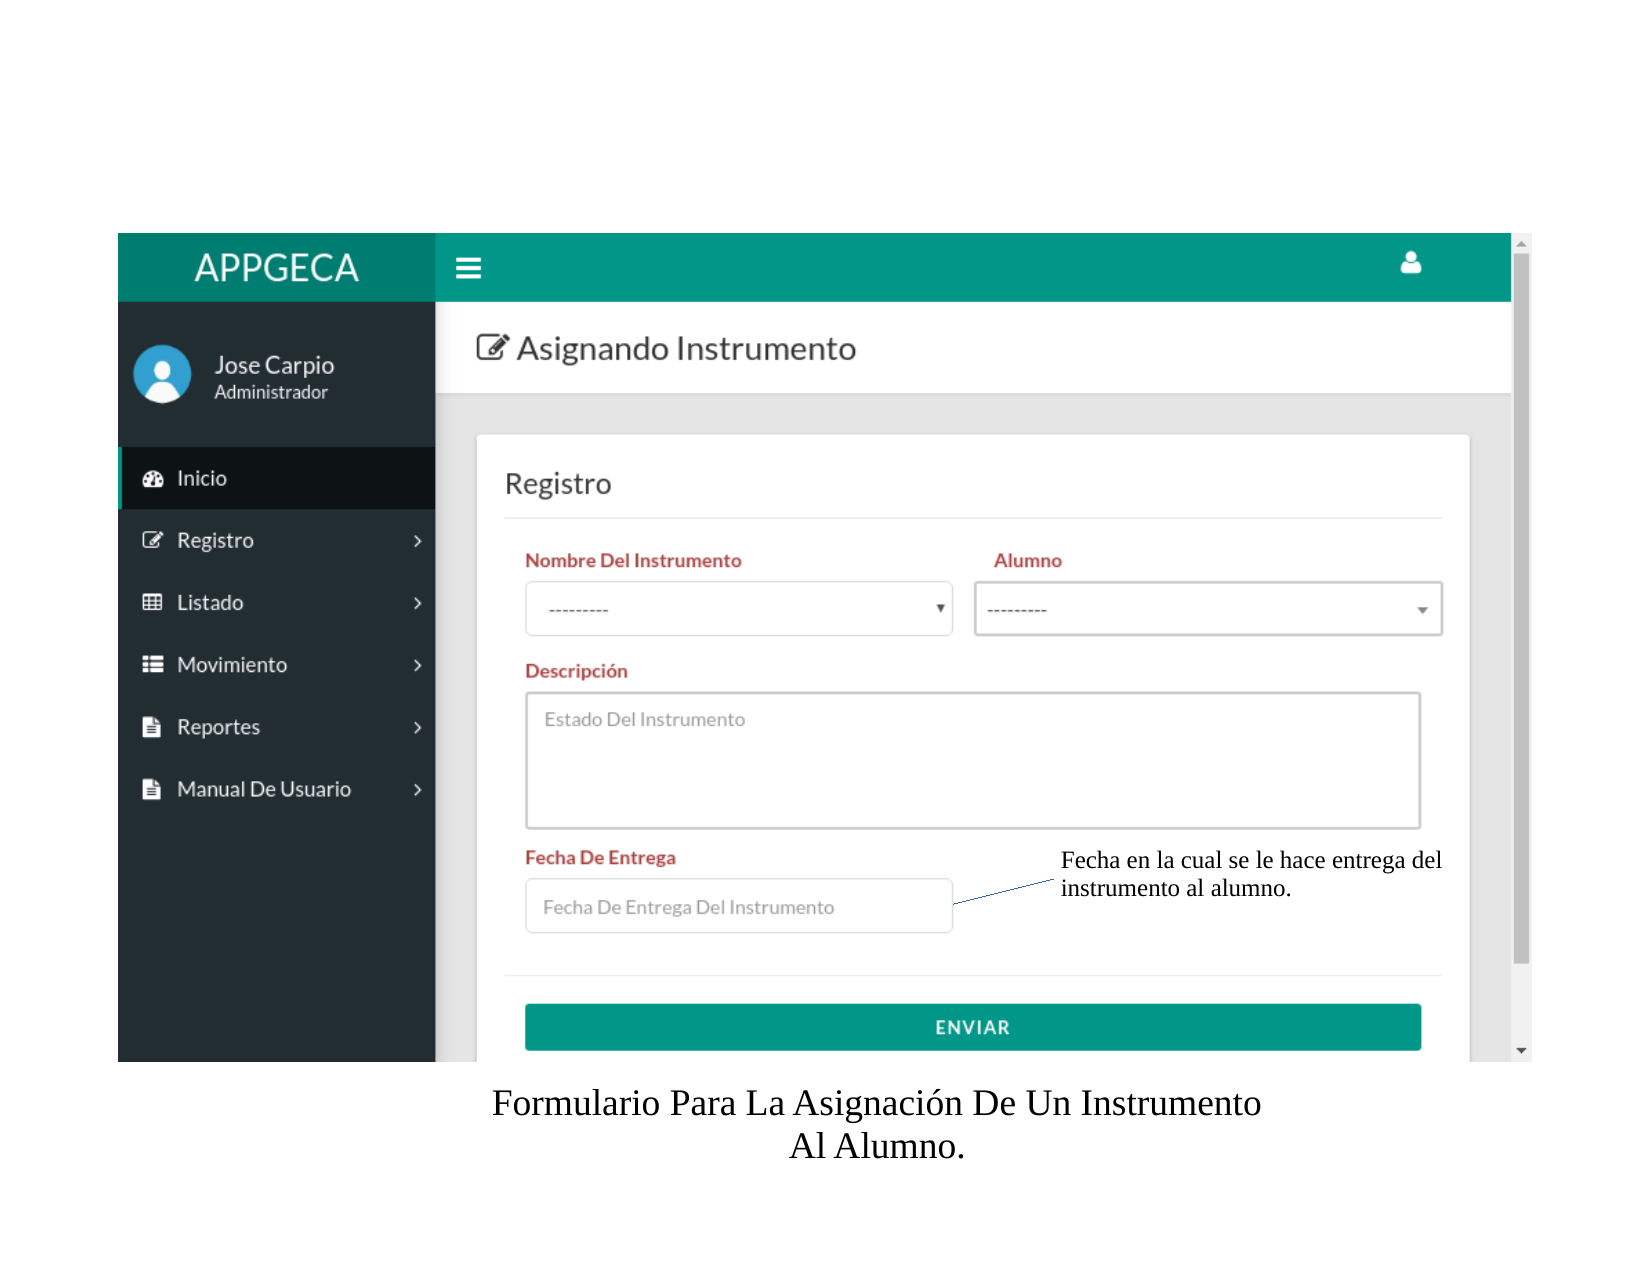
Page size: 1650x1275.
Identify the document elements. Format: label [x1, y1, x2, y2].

picture [118, 233, 1532, 1062]
